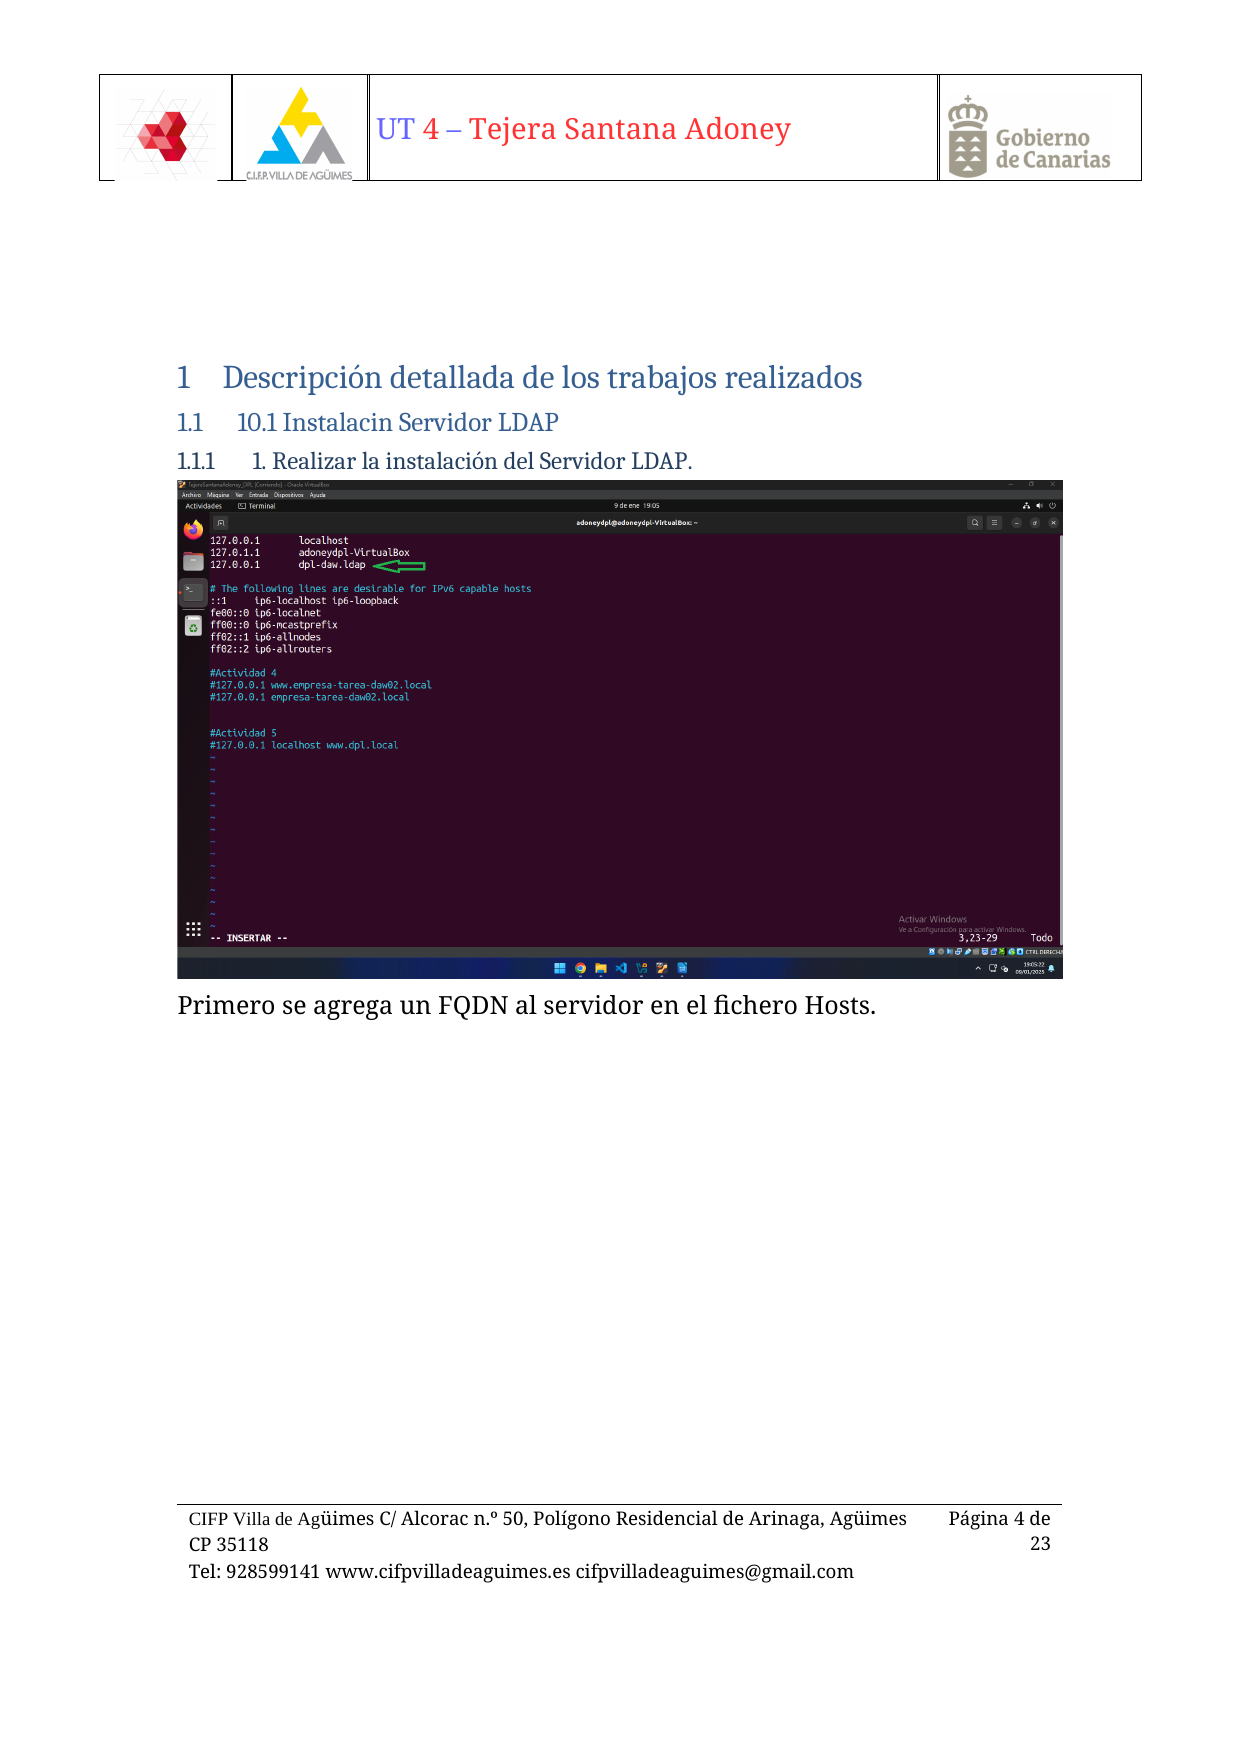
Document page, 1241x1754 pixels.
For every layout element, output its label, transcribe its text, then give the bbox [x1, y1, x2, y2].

picture [246, 86, 353, 181]
subtitle 1. Realizar la instalación del Servidor LDAP. [177, 447, 1063, 476]
picture [945, 92, 1112, 179]
text Primero se agrega un FQDN al servidor en el fichero Hosts. [177, 979, 1063, 1022]
picture [114, 89, 218, 181]
table_header [233, 75, 367, 180]
table_header [100, 75, 231, 180]
subtitle Descripción detallada de los trabajos realizados [177, 359, 1063, 397]
subtitle 10.1 Instalacin Servidor LDAP [177, 407, 1063, 438]
picture [177, 480, 1063, 979]
table_header [940, 75, 1141, 180]
table_header UT 4 – Tejera Santana Adoney [370, 75, 937, 180]
